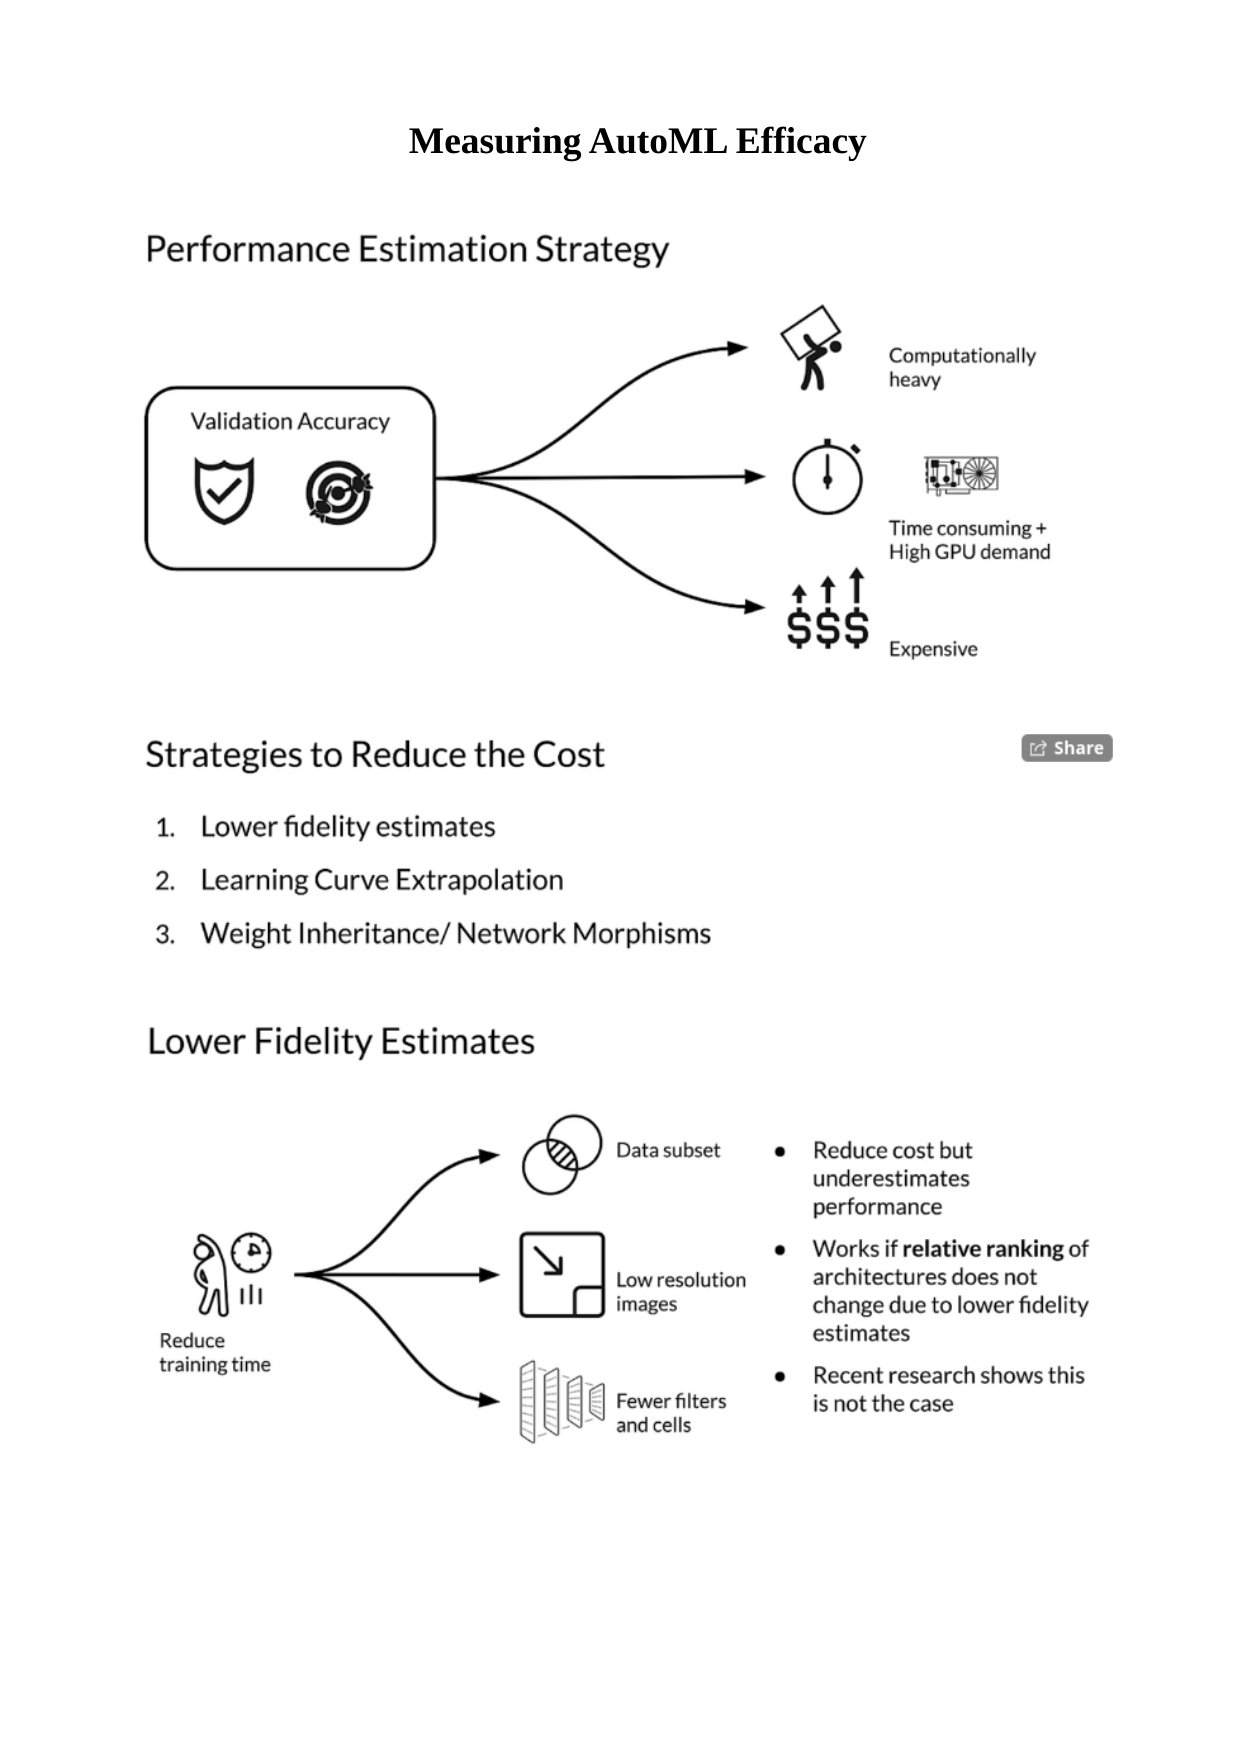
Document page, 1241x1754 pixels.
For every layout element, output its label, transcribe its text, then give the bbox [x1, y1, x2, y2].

subtitle Measuring AutoML Efficacy [118, 118, 1122, 161]
picture [118, 221, 1123, 677]
picture [118, 1018, 1123, 1459]
picture [118, 728, 1123, 967]
